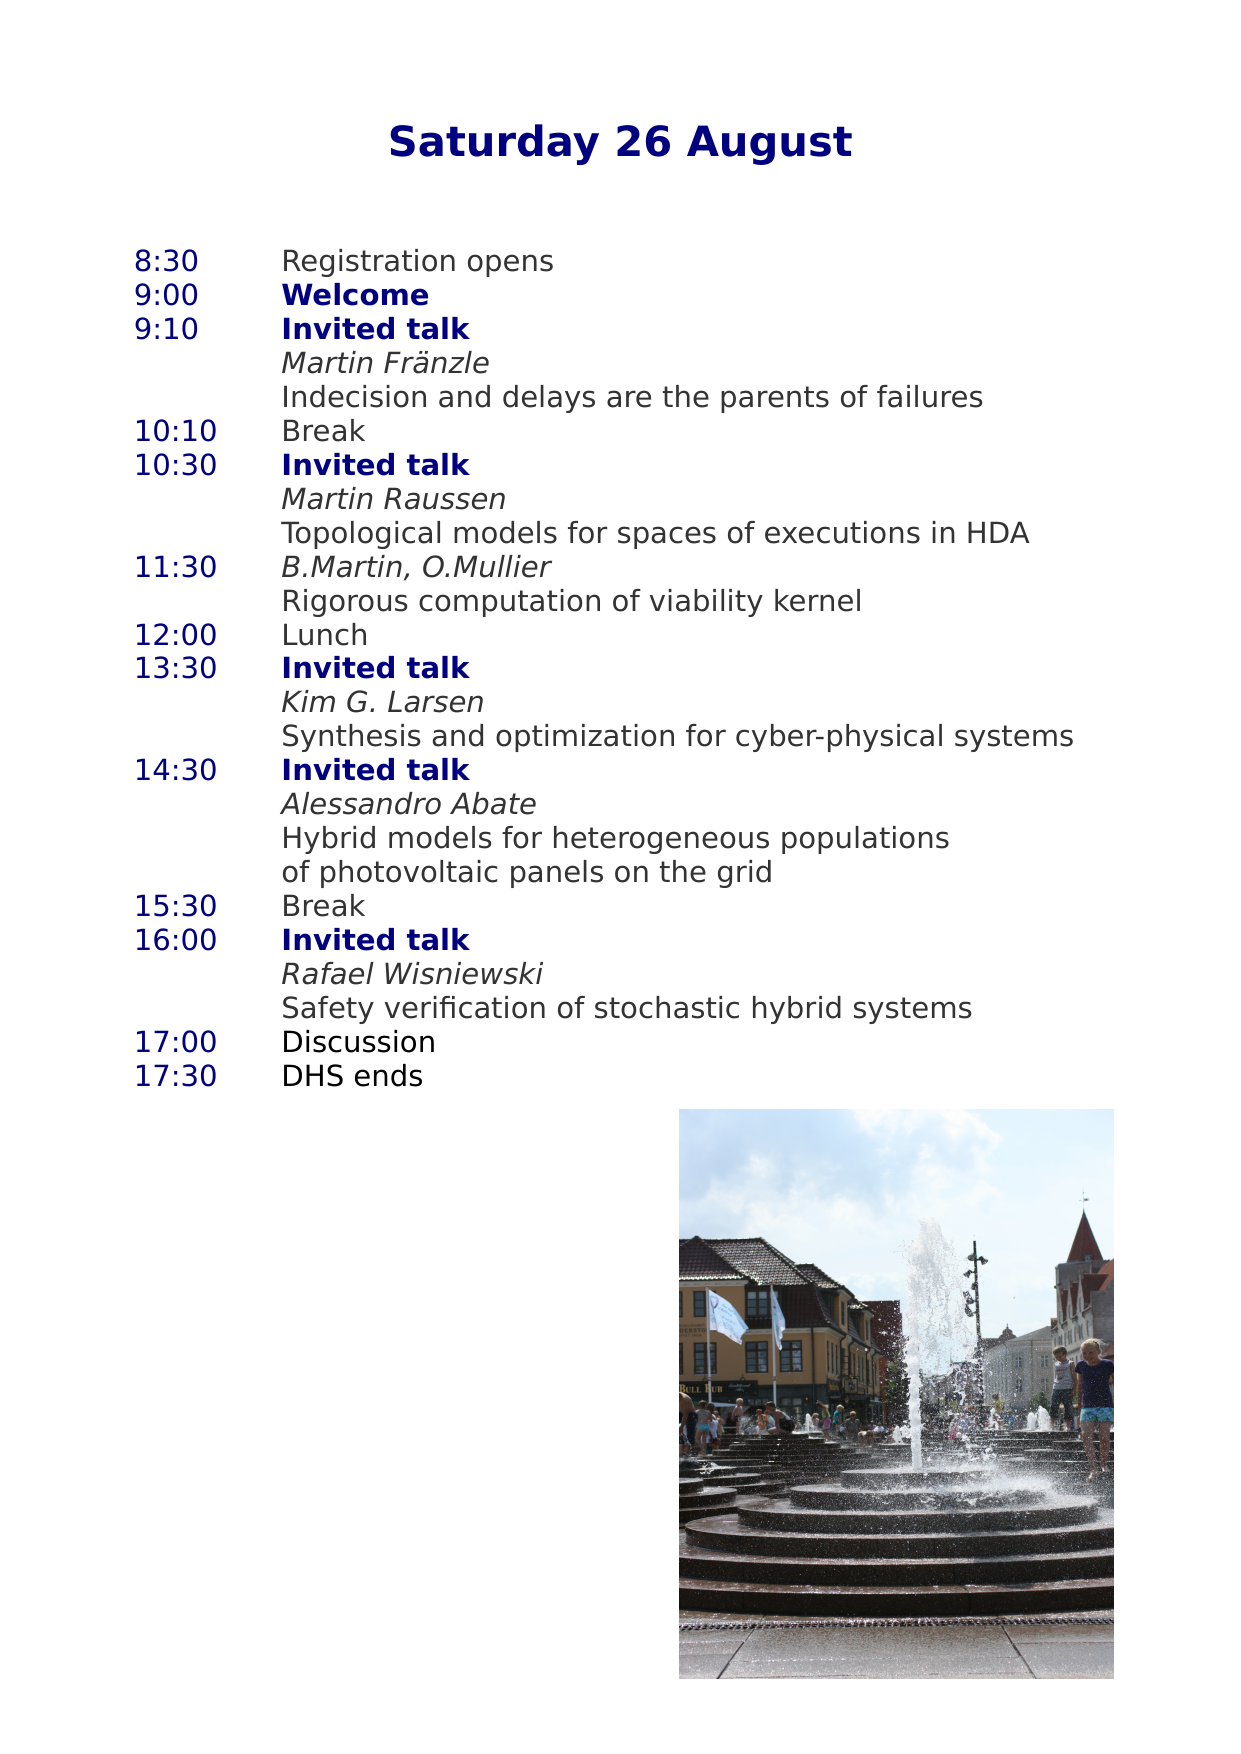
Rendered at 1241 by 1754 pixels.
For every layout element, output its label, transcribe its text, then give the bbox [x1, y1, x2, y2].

text 10:30 Invited talk [133, 448, 1107, 482]
text Rafael Wisniewski [133, 957, 1107, 991]
text Saturday 26 August [133, 118, 1107, 167]
text 14:30 Invited talk [133, 754, 1107, 788]
text 9:10 Invited talk [133, 312, 1107, 346]
text 17:30 DHS ends [133, 1059, 1107, 1093]
text Hybrid models for heterogeneous populations [133, 822, 1107, 856]
text 15:30 Break [133, 889, 1107, 923]
text Rigorous computation of viability kernel [133, 584, 1107, 618]
text of photovoltaic panels on the grid [133, 856, 1107, 889]
text 8:30 Registration opens [133, 244, 1107, 278]
text 17:00 Discussion [133, 1025, 1107, 1059]
text Alessandro Abate [133, 788, 1107, 822]
text 13:30 Invited talk [133, 652, 1107, 686]
text Topological models for spaces of executions in HDA [133, 516, 1107, 550]
text Indecision and delays are the parents of failures [133, 380, 1107, 414]
text 9:00 Welcome [133, 278, 1107, 312]
text Safety verification of stochastic hybrid systems [133, 991, 1107, 1025]
text 10:10 Break [133, 414, 1107, 448]
text 16:00 Invited talk [133, 923, 1107, 957]
text Kim G. Larsen [133, 686, 1107, 720]
text Martin Raussen [133, 482, 1107, 516]
text Synthesis and optimization for cyber-physical systems [133, 720, 1107, 754]
text 12:00 Lunch [133, 618, 1107, 652]
text 11:30 B.Martin, O.Mullier [133, 550, 1107, 584]
text Martin Fränzle [133, 346, 1107, 380]
picture [679, 1109, 1114, 1679]
